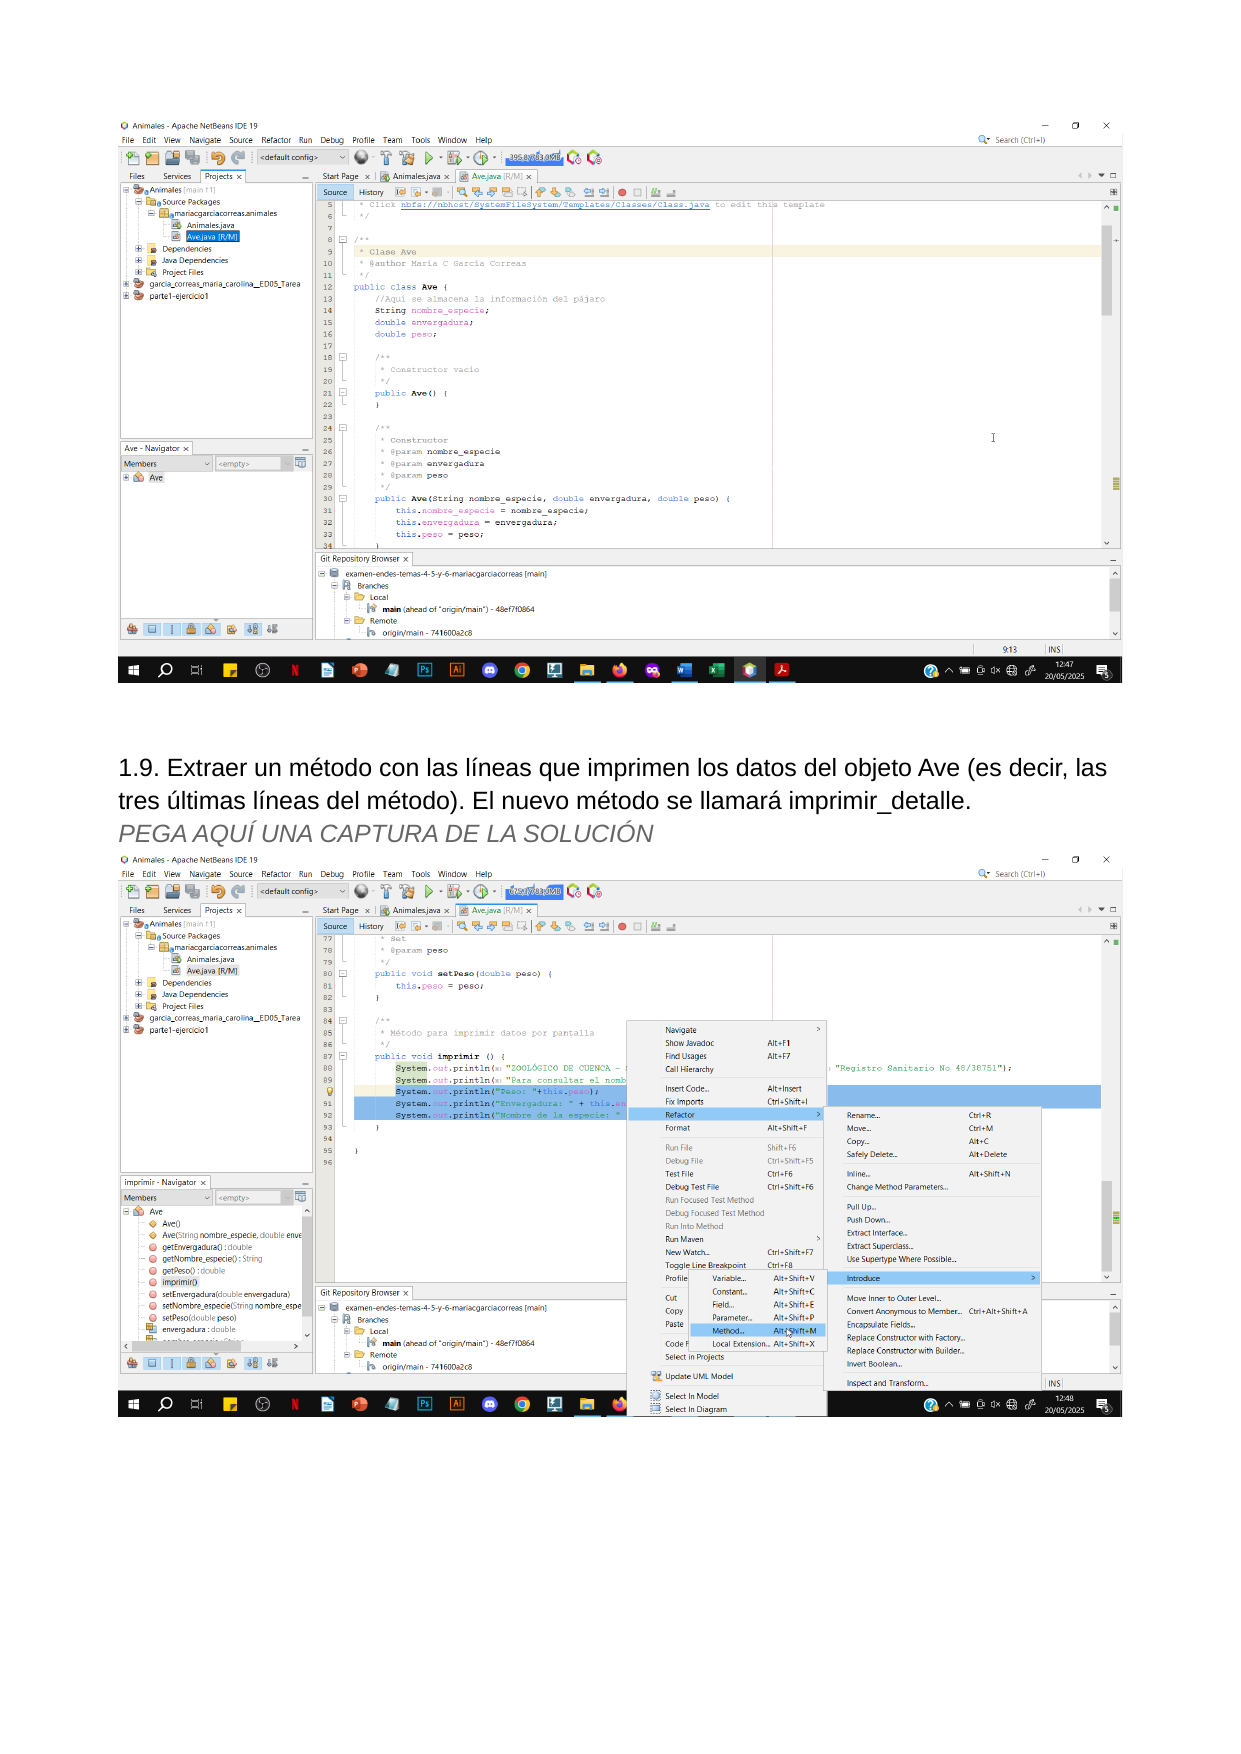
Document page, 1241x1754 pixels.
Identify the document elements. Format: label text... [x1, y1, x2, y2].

text PEGA AQUÍ UNA CAPTURA DE LA SOLUCIÓN [118, 819, 1122, 848]
text 1.9. Extraer un método con las líneas que imprimen los datos del objeto Ave (es decir, las tres últimas líneas del método). El nuevo método se llamará imprimir_detalle. [118, 753, 1122, 815]
